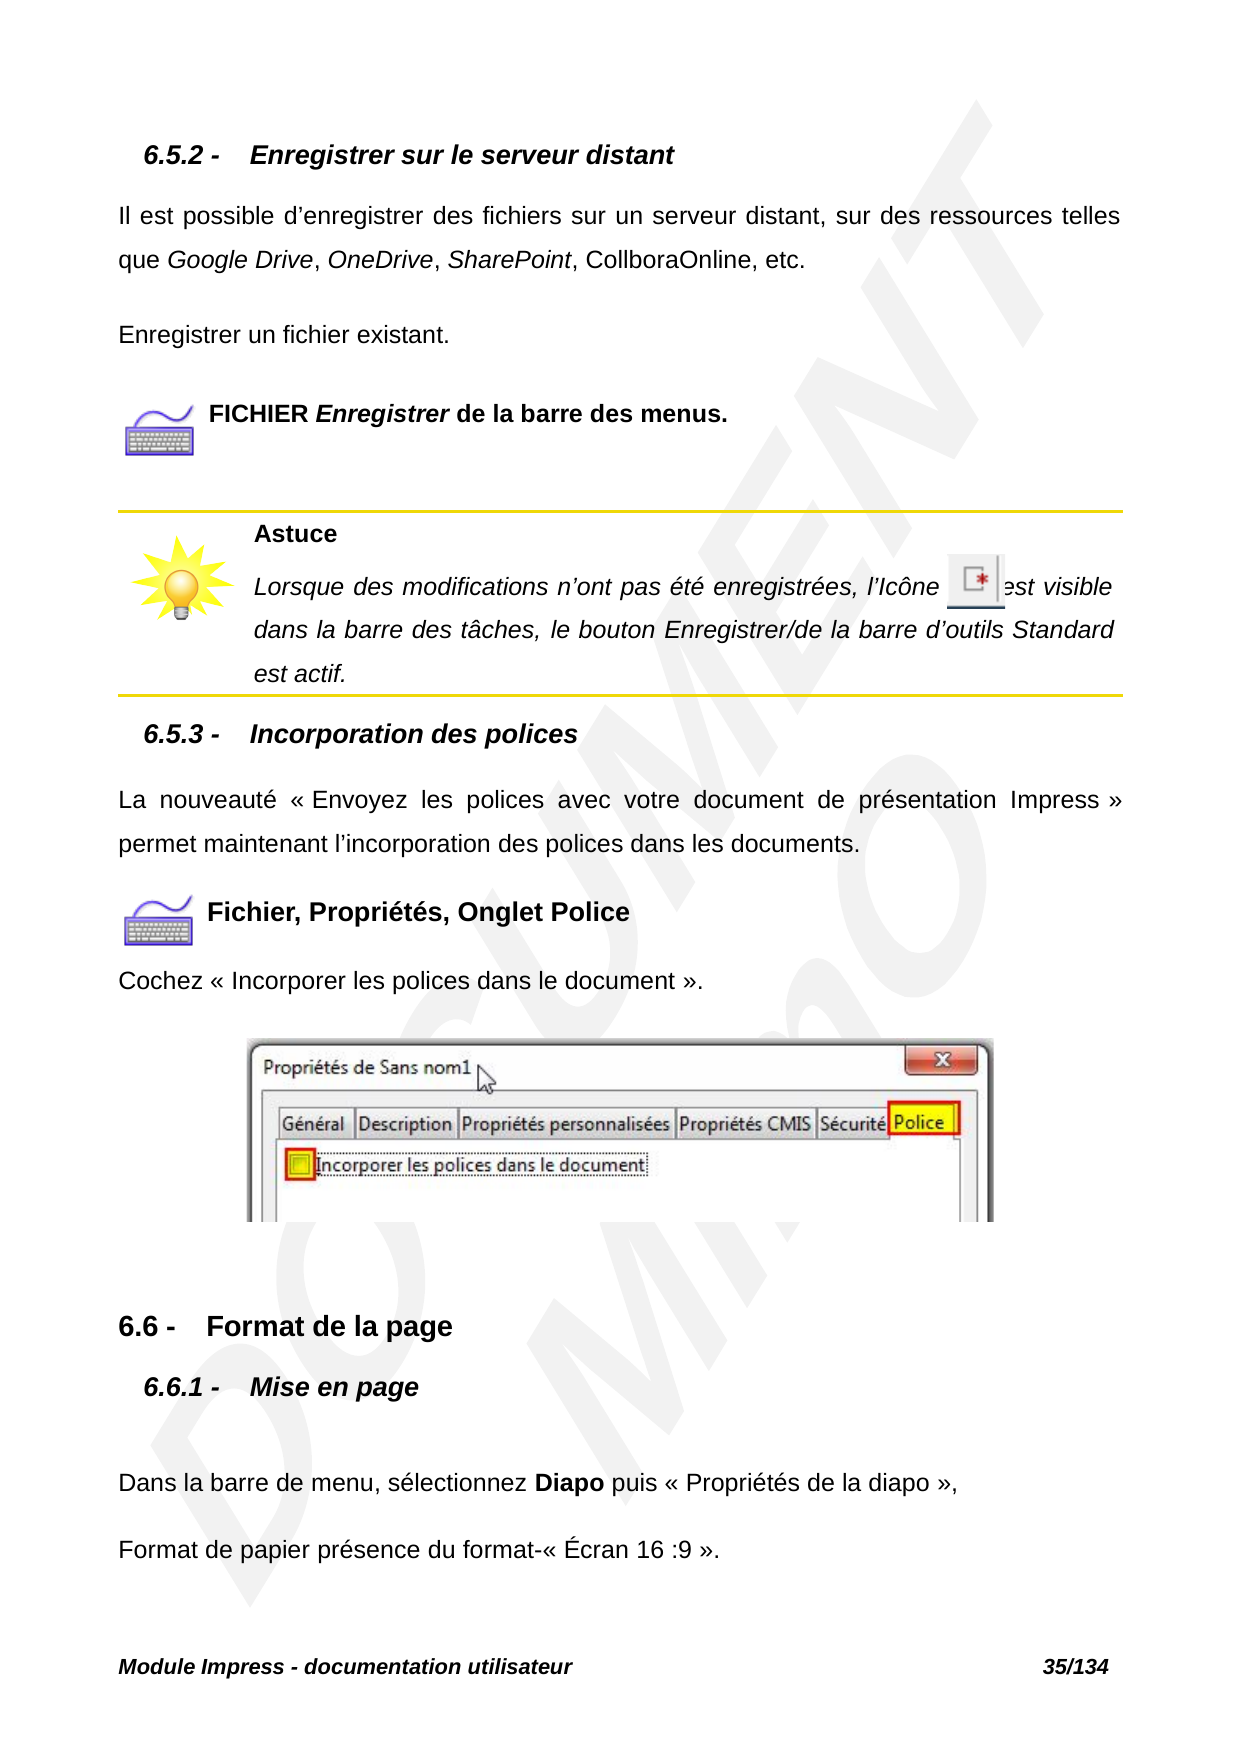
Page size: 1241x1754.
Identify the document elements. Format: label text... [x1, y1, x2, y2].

text Cochez « Incorporer les polices dans le document ». [118, 966, 1122, 995]
text La nouveauté « Envoyez les polices avec votre document de présentation Impress » permet maintenant l’incorporation des polices dans les documents. [118, 785, 1122, 857]
text Enregistrer un fichier existant. [118, 319, 1122, 348]
subtitle Format de la page [118, 1309, 1122, 1342]
subtitle Enregistrer sur le serveur distant [143, 139, 1122, 170]
text Format de papier présence du format-« Écran 16 :9 ». [118, 1535, 1122, 1564]
picture [947, 554, 1006, 609]
table_header [118, 513, 248, 694]
picture [120, 884, 195, 960]
subtitle Mise en page [143, 1371, 1122, 1402]
picture [123, 518, 242, 637]
text Dans la barre de menu, sélectionnez Diapo puis « Propriétés de la diapo », [118, 1468, 1122, 1497]
picture [121, 394, 197, 470]
text Il est possible d’enregistrer des fichiers sur un serveur distant, sur des ressources telles que Google Drive, OneDrive, SharePoint, CollboraOnline, etc. [118, 201, 1122, 274]
table_header Lorsque des modifications n’ont pas été enregistrées, l’Icône est visible dans la barre des tâches, le bouton Enregistrer/de la barre d’outils Standard est actif. [248, 555, 1123, 694]
table_header Astuce [248, 513, 1123, 554]
picture [246, 1038, 994, 1222]
subtitle Incorporation des polices [143, 718, 1122, 749]
text Fichier, Propriétés, Onglet Police [195, 896, 1122, 927]
text FICHIER Enregistrer de la barre des menus. [197, 399, 1122, 428]
